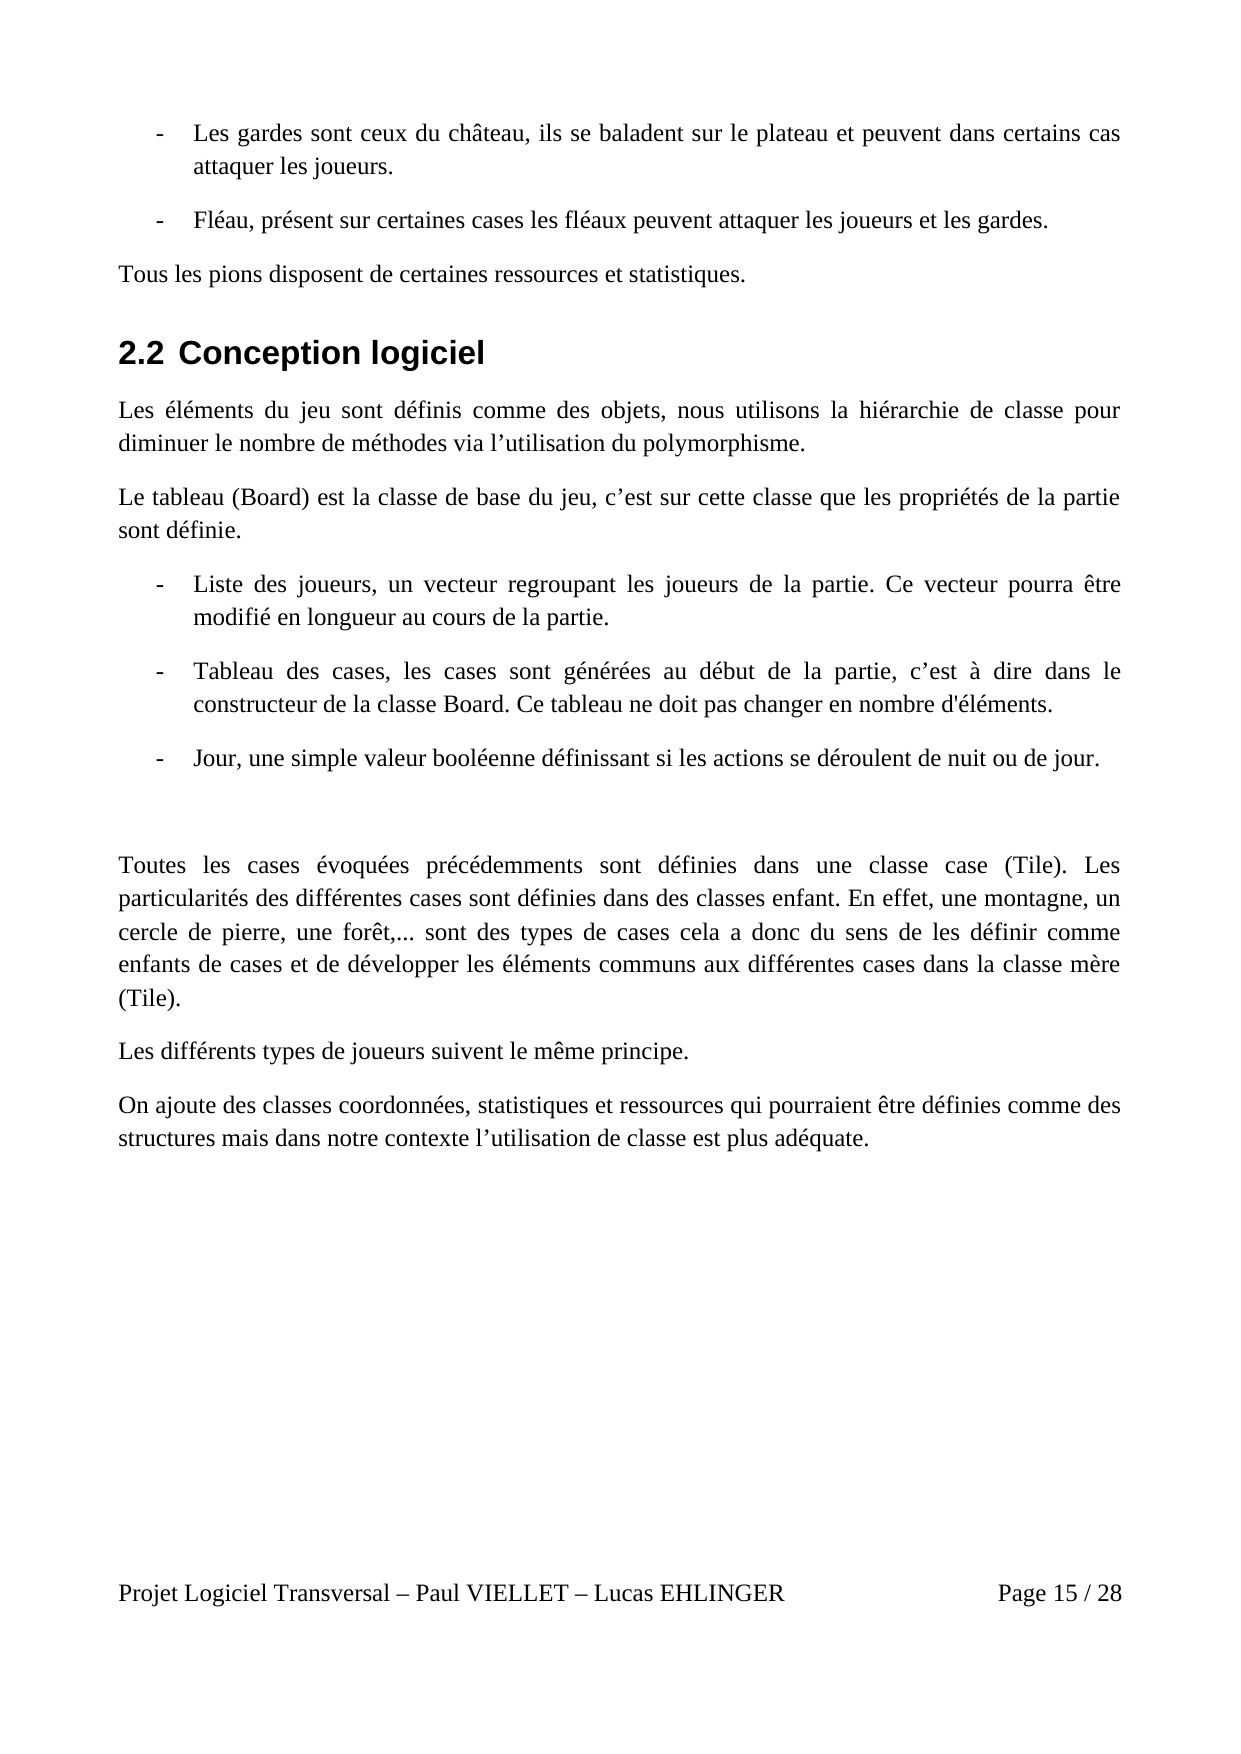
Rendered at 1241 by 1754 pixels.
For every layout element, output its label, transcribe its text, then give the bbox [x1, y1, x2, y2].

text Tous les pions disposent de certaines ressources et statistiques. [118, 259, 1122, 288]
list Liste des joueurs, un vecteur regroupant les joueurs de la partie. Ce vecteur pourra être modifié en longueur au cours de la partie. [156, 569, 1122, 631]
list Tableau des cases, les cases sont générées au début de la partie, c’est à dire dans le constructeur de la classe Board. Ce tableau ne doit pas changer en nombre d'éléments. [156, 656, 1122, 718]
list Fléau, présent sur certaines cases les fléaux peuvent attaquer les joueurs et les gardes. [156, 205, 1122, 234]
text On ajoute des classes coordonnées, statistiques et ressources qui pourraient être définies comme des structures mais dans notre contexte l’utilisation de classe est plus adéquate. [118, 1090, 1122, 1152]
text Toutes les cases évoquées précédemments sont définies dans une classe case (Tile). Les particularités des différentes cases sont définies dans des classes enfant. En effet, une montagne, un cercle de pierre, une forêt,... sont des types de cases cela a donc du sens de les définir comme enfants de cases et de développer les éléments communs aux différentes cases dans la classe mère (Tile). [118, 851, 1122, 1011]
list Jour, une simple valeur booléenne définissant si les actions se déroulent de nuit ou de jour. [156, 743, 1122, 772]
subtitle Conception logiciel [118, 333, 1122, 372]
text Les éléments du jeu sont définis comme des objets, nous utilisons la hiérarchie de classe pour diminuer le nombre de méthodes via l’utilisation du polymorphisme. [118, 395, 1122, 457]
list Les gardes sont ceux du château, ils se baladent sur le plateau et peuvent dans certains cas attaquer les joueurs. [156, 118, 1122, 180]
text Les différents types de joueurs suivent le même principe. [118, 1036, 1122, 1065]
text Le tableau (Board) est la classe de base du jeu, c’est sur cette classe que les propriétés de la partie sont définie. [118, 482, 1122, 544]
